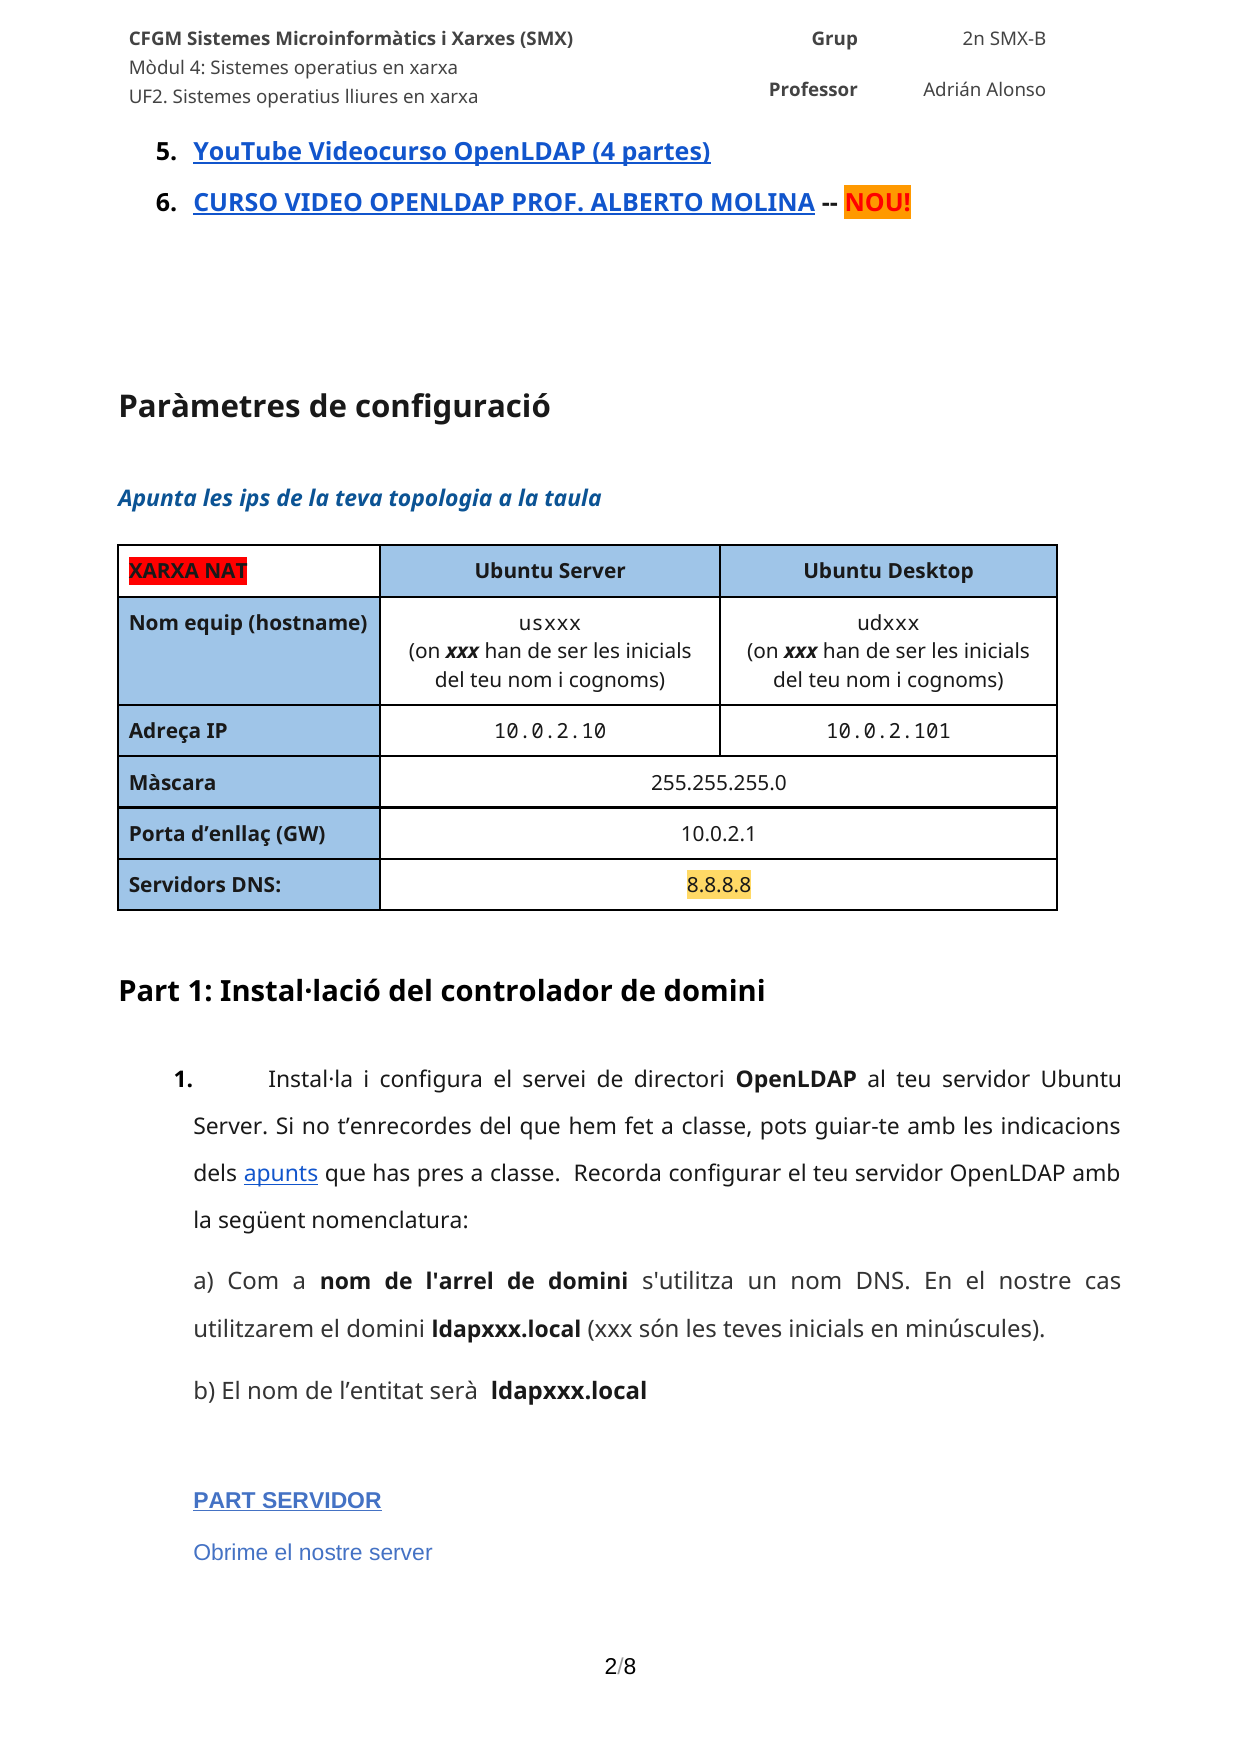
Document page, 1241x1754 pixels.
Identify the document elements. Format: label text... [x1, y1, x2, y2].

table_cell Màscara [119, 757, 379, 806]
table_header Ubuntu Desktop [721, 546, 1056, 596]
table_cell 10.0.2.101 [721, 706, 1056, 755]
table_header Ubuntu Server [381, 546, 719, 596]
text Paràmetres de configuració [118, 384, 1122, 427]
table_cell Nom equip (hostname) [119, 598, 379, 704]
list Instal·la i configura el servei de directori OpenLDAP al teu servidor Ubuntu Server. Si no t’enrecordes del que hem fet a classe, pots guiar-te amb les indicacions dels apunts que has pres a classe. Recorda configurar el teu servidor OpenLDAP amb la següent nomenclatura: [193, 1063, 1122, 1235]
text Obrime el nostre server [193, 1539, 1122, 1565]
text b) El nom de l’entitat serà ldapxxx.local [193, 1374, 1122, 1406]
table_cell Porta d’enllaç (GW) [119, 809, 379, 858]
text Apunta les ips de la teva topologia a la taula [118, 482, 1122, 513]
table_cell Servidors DNS: [119, 860, 379, 909]
table_cell 8.8.8.8 [381, 860, 1056, 909]
list YouTube Videocurso OpenLDAP (4 partes) [156, 134, 1122, 168]
text PART SERVIDOR [193, 1487, 1122, 1513]
table_cell 255.255.255.0 [381, 757, 1056, 806]
table_cell 10.0.2.10 [381, 706, 719, 755]
table_cell usxxx (on xxx han de ser les inicials del teu nom i cognoms) [381, 598, 719, 704]
text Part 1: Instal·lació del controlador de domini [118, 971, 1122, 1010]
table_header XARXA NAT [119, 546, 379, 596]
table_cell udxxx (on xxx han de ser les inicials del teu nom i cognoms) [721, 598, 1056, 704]
text a) Com a nom de l'arrel de domini s'utilitza un nom DNS. En el nostre cas utilitzarem el domini ldapxxx.local (xxx són les teves inicials en minúscules). [193, 1263, 1122, 1345]
list CURSO VIDEO OPENLDAP PROF. ALBERTO MOLINA -- NOU! [156, 185, 1122, 219]
table_cell Adreça IP [119, 706, 379, 755]
table_cell 10.0.2.1 [381, 809, 1056, 858]
